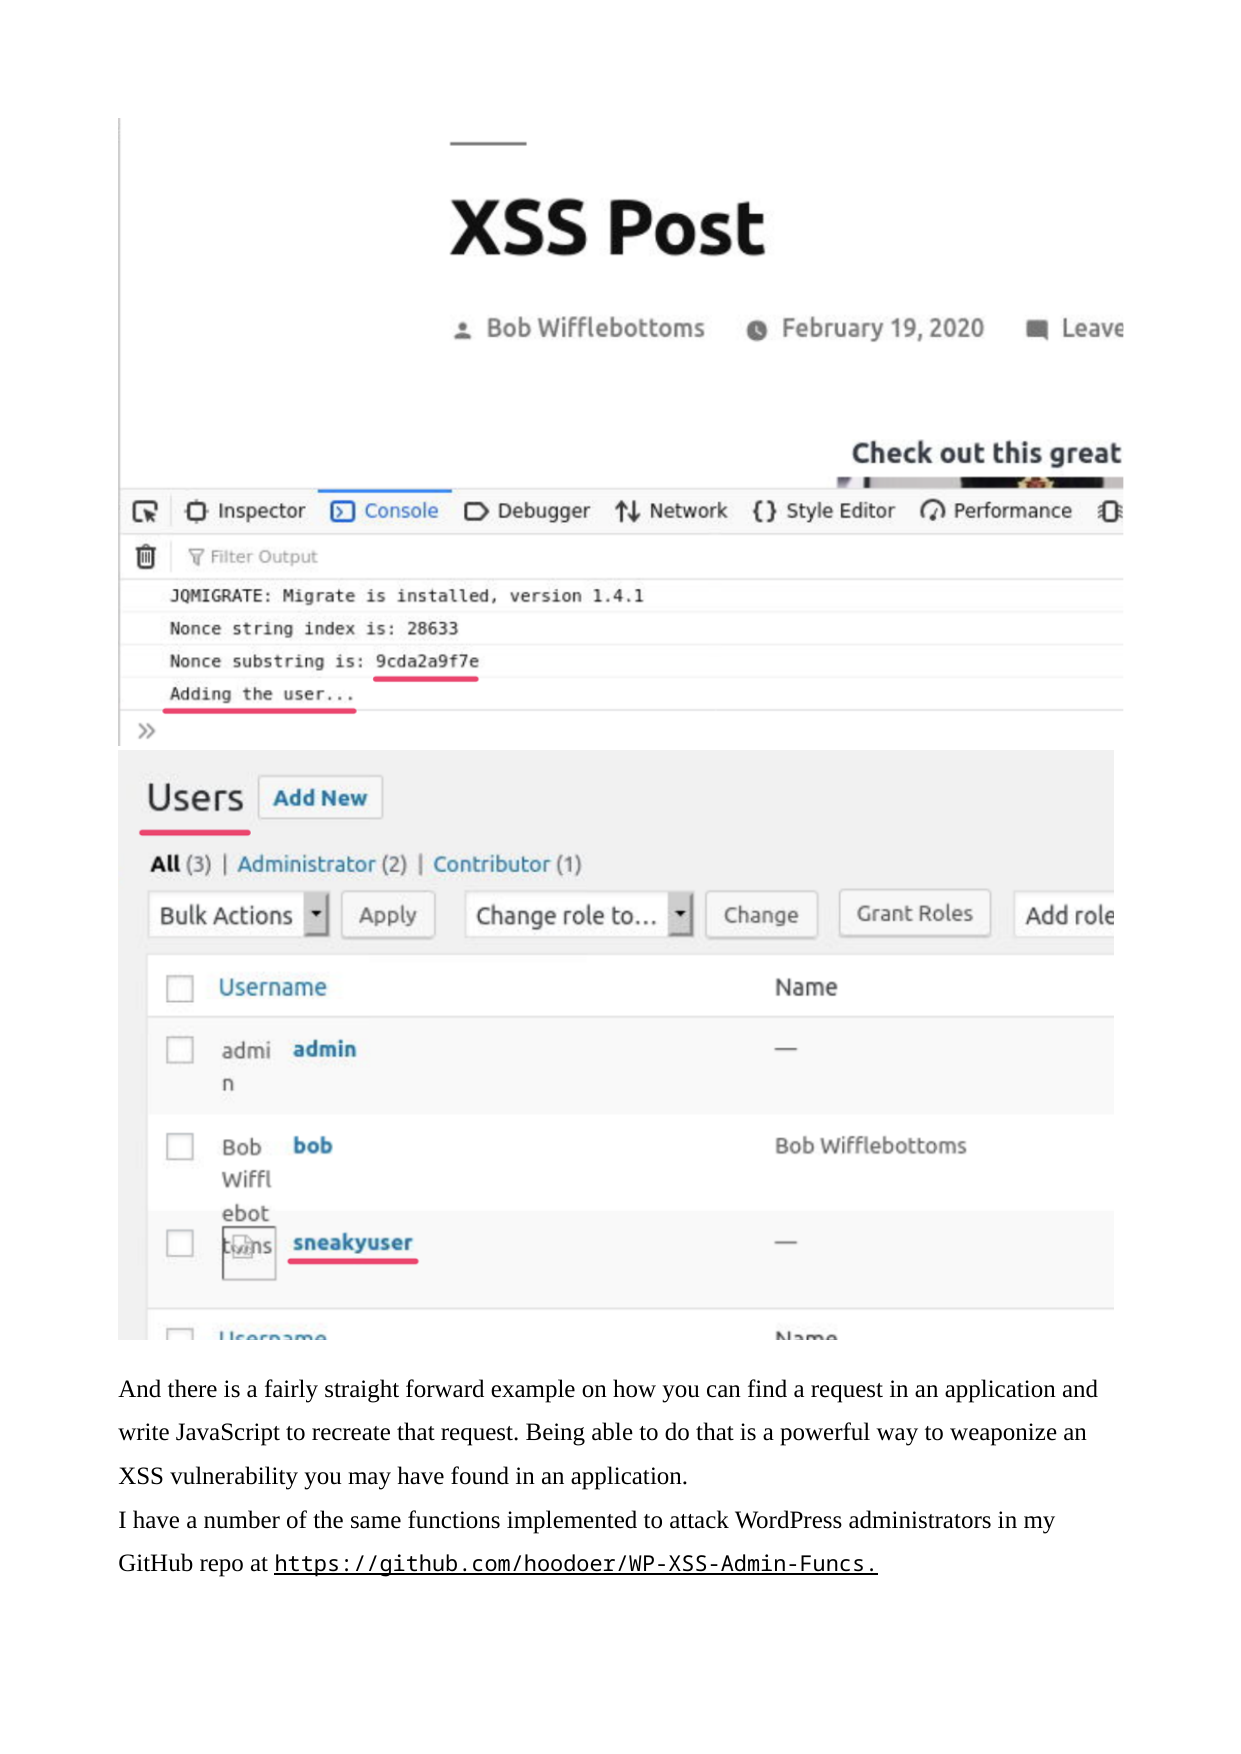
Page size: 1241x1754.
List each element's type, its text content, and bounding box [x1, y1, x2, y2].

text And there is a fairly straight forward example on how you can find a request in an application and write JavaScript to recreate that request. Being able to do that is a powerful way to weaponize an XSS vulnerability you may have found in an application. [118, 1359, 1122, 1490]
picture [118, 118, 1124, 746]
picture [118, 750, 1114, 1340]
text I have a number of the same functions implemented to attack WordPress administrators in my GitHub repo at https://github.com/hoodoer/WP-XSS-Admin-Funcs. [118, 1490, 1122, 1577]
